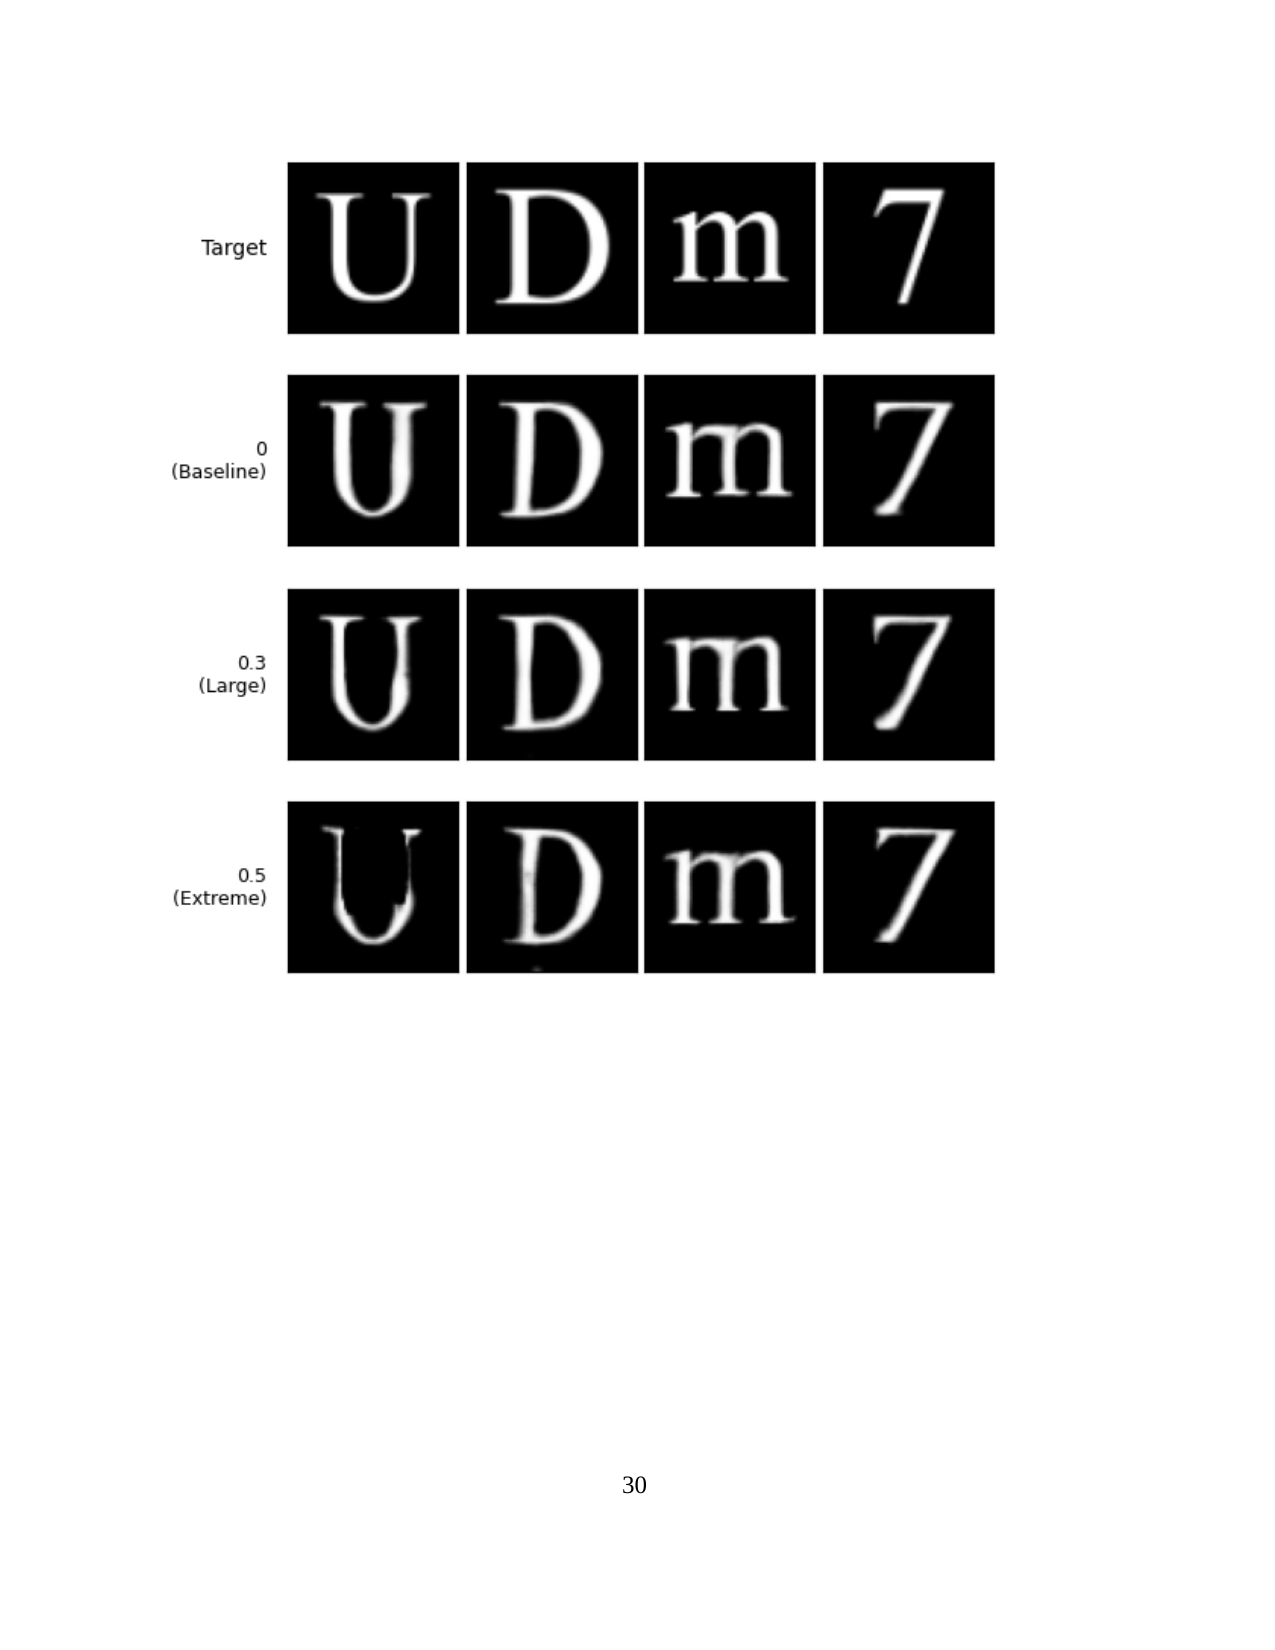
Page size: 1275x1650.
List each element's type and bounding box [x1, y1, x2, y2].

picture [150, 150, 1007, 987]
